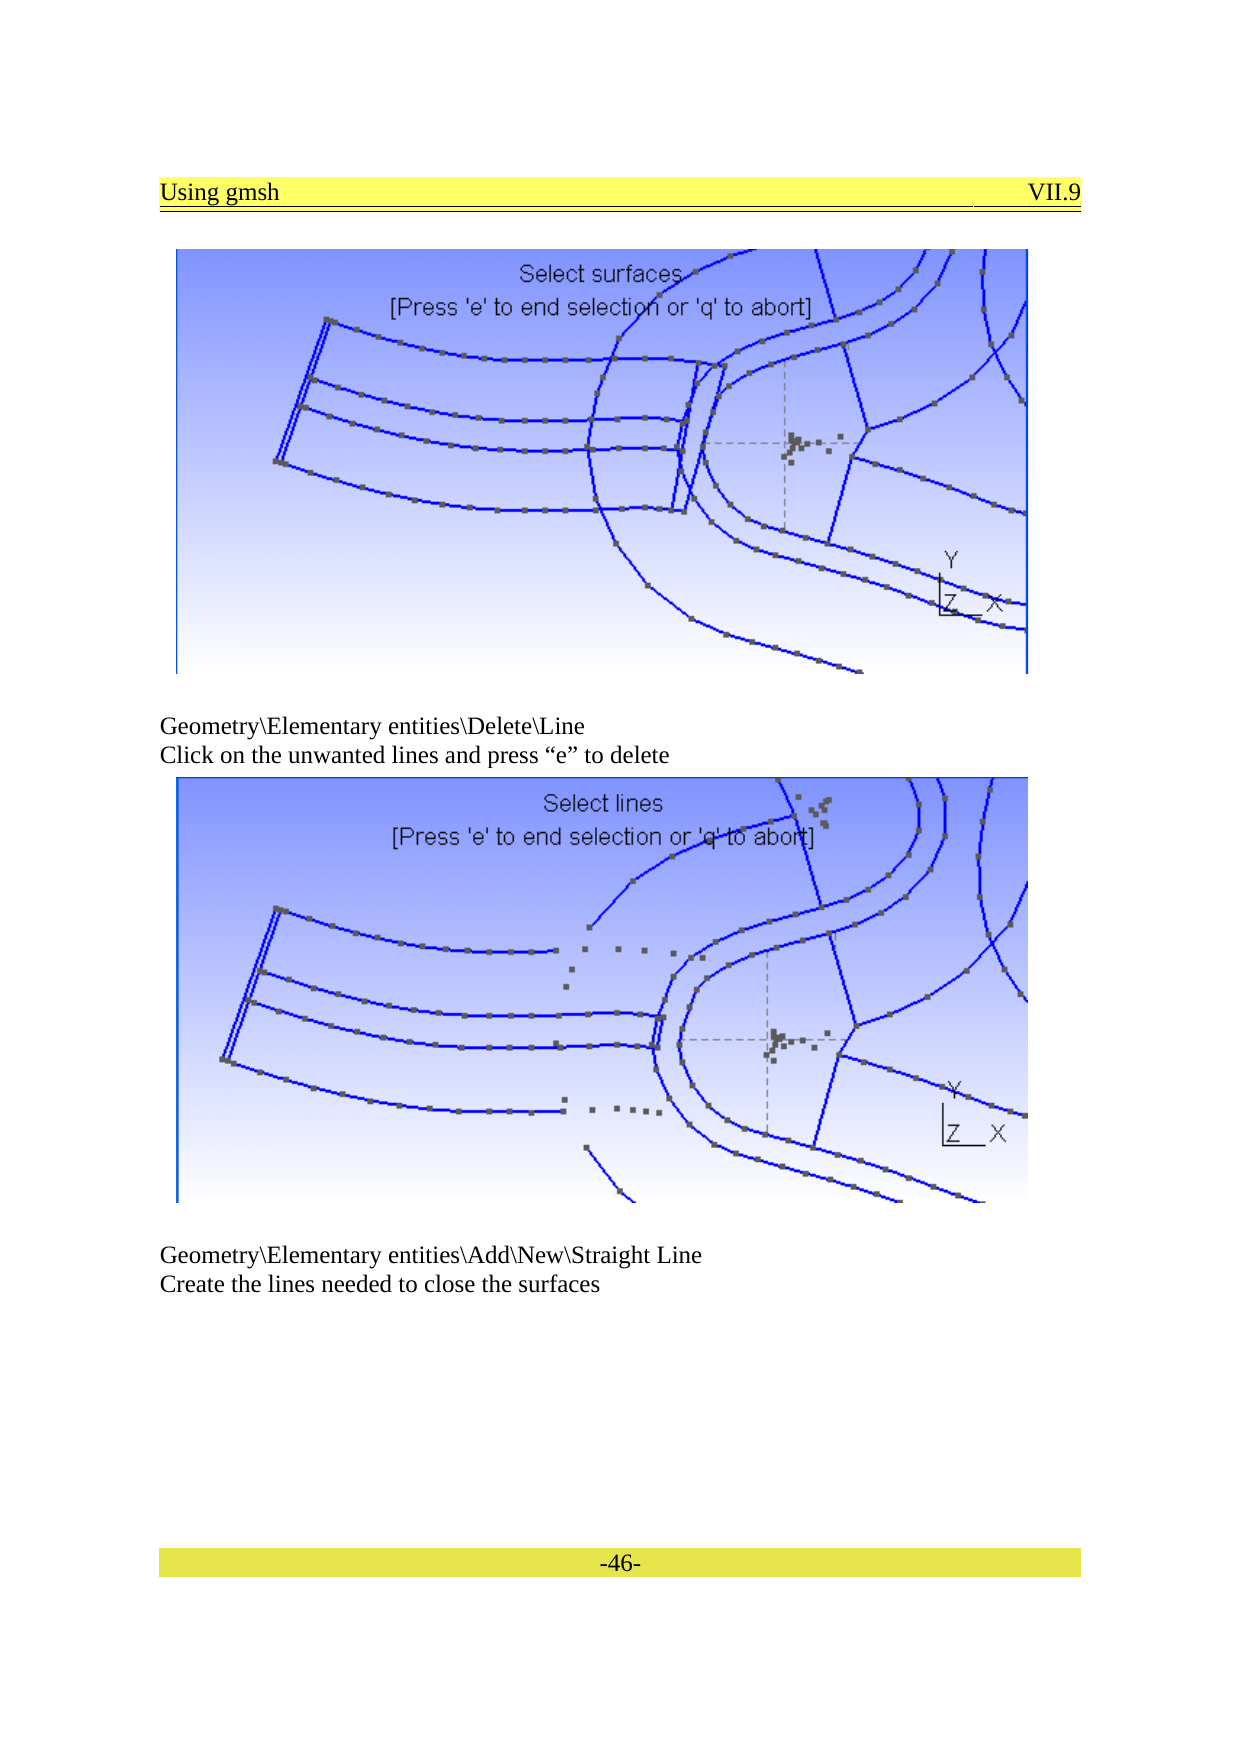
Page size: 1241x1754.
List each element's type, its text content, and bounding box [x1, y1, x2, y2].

picture [176, 777, 1028, 1203]
text Create the lines needed to close the surfaces [159, 1269, 1081, 1298]
text Click on the unwanted lines and press “e” to delete [159, 740, 1081, 768]
text Geometry\Elementary entities\Delete\Line [159, 711, 1081, 740]
picture [176, 249, 1029, 674]
text Geometry\Elementary entities\Add\New\Straight Line [159, 1241, 1081, 1269]
